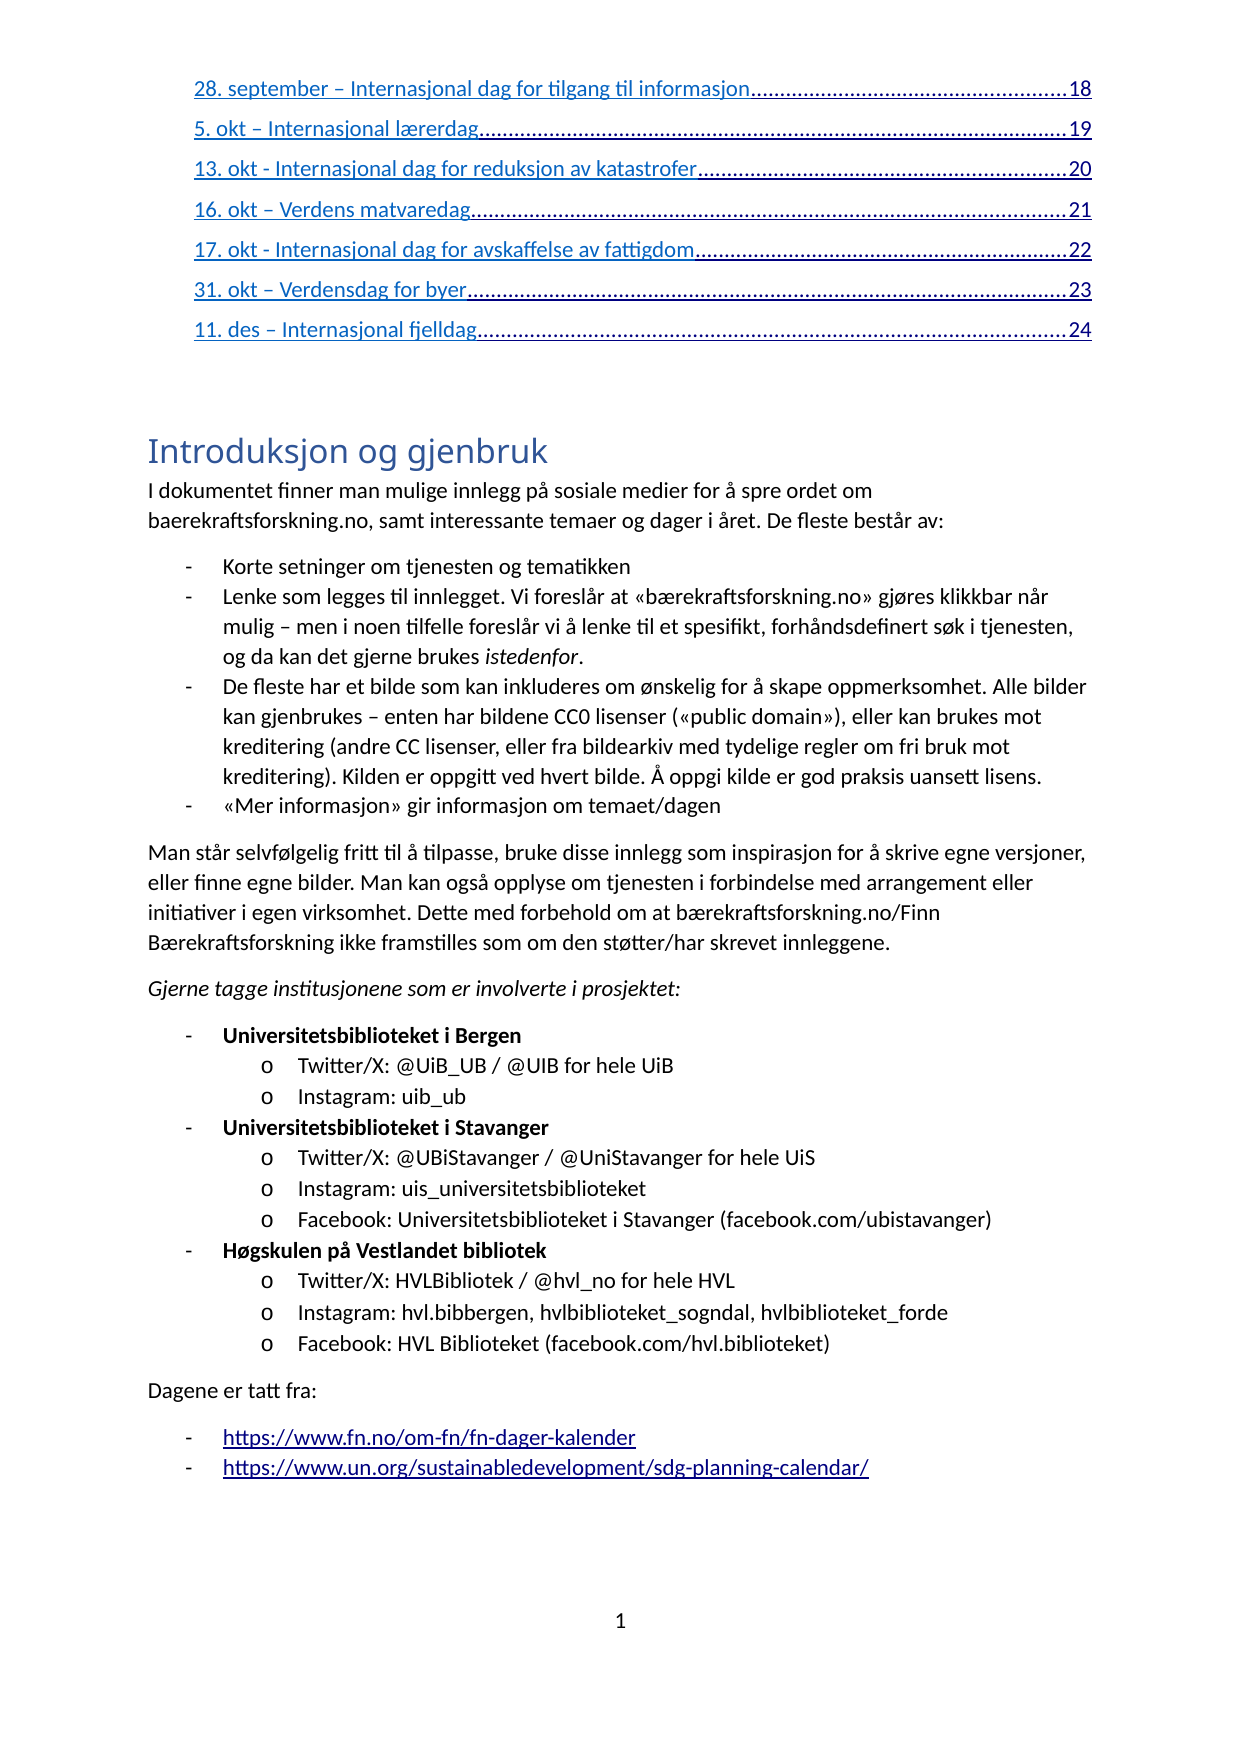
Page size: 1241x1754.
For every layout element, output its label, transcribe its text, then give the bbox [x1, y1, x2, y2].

list Lenke som legges til innlegget. Vi foreslår at «bærekraftsforskning.no» gjøres klikkbar når mulig – men i noen tilfelle foreslår vi å lenke til et spesifikt, forhåndsdefinert søk i tjenesten, og da kan det gjerne brukes istedenfor. [185, 582, 1093, 670]
text I dokumentet finner man mulige innlegg på sosiale medier for å spre ordet om baerekraftsforskning.no, samt interessante temaer og dager i året. De fleste består av: [148, 476, 1093, 534]
list Twitter/X: HVLBibliotek / @hvl_no for hele HVL [260, 1266, 1093, 1296]
text Man står selvfølgelig fritt til å tilpasse, bruke disse innlegg som inspirasjon for å skrive egne versjoner, eller finne egne bilder. Man kan også opplyse om tjenesten i forbindelse med arrangement eller initiativer i egen virksomhet. Dette med forbehold om at bærekraftsforskning.no/Finn Bærekraftsforskning ikke framstilles som om den støtter/har skrevet innleggene. [148, 838, 1093, 956]
list Instagram: hvl.bibbergen, hvlbiblioteket_sogndal, hvlbiblioteket_forde [260, 1298, 1093, 1327]
text 5. okt – Internasjonal lærerdag 19 [193, 114, 1093, 142]
list Twitter/X: @UiB_UB / @UIB for hele UiB [260, 1051, 1093, 1080]
list Facebook: Universitetsbiblioteket i Stavanger (facebook.com/ubistavanger) [260, 1205, 1093, 1234]
list De fleste har et bilde som kan inkluderes om ønskelig for å skape oppmerksomhet. Alle bilder kan gjenbrukes – enten har bildene CC0 lisenser («public domain»), eller kan brukes mot kreditering (andre CC lisenser, eller fra bildearkiv med tydelige regler om fri bruk mot kreditering). Kilden er oppgitt ved hvert bilde. Å oppgi kilde er god praksis uansett lisens. [185, 672, 1093, 790]
list Høgskulen på Vestlandet bibliotek [185, 1237, 1093, 1264]
list Instagram: uis_universitetsbiblioteket [260, 1174, 1093, 1203]
list Twitter/X: @UBiStavanger / @UniStavanger for hele UiS [260, 1143, 1093, 1172]
text 31. okt – Verdensdag for byer 23 [193, 275, 1093, 303]
list https://www.un.org/sustainabledevelopment/sdg-planning-calendar/ [185, 1453, 1093, 1481]
text Gjerne tagge institusjonene som er involverte i prosjektet: [148, 974, 1093, 1002]
subtitle Introduksjon og gjenbruk [148, 427, 1093, 473]
text 13. okt - Internasjonal dag for reduksjon av katastrofer 20 [193, 154, 1093, 182]
list Facebook: HVL Biblioteket (facebook.com/hvl.biblioteket) [260, 1329, 1093, 1358]
text Dagene er tatt fra: [148, 1377, 1093, 1404]
list Universitetsbiblioteket i Stavanger [185, 1113, 1093, 1141]
list Universitetsbiblioteket i Bergen [185, 1021, 1093, 1049]
text 11. des – Internasjonal fjelldag 24 [193, 316, 1093, 344]
list Instagram: uib_ub [260, 1082, 1093, 1111]
text 16. okt – Verdens matvaredag 21 [193, 195, 1093, 223]
list https://www.fn.no/om-fn/fn-dager-kalender [185, 1423, 1093, 1451]
text 28. september – Internasjonal dag for tilgang til informasjon 18 [193, 74, 1093, 102]
list Korte setninger om tjenesten og tematikken [185, 552, 1093, 581]
text 17. okt - Internasjonal dag for avskaffelse av fattigdom 22 [193, 235, 1093, 263]
list «Mer informasjon» gir informasjon om temaet/dagen [185, 792, 1093, 820]
